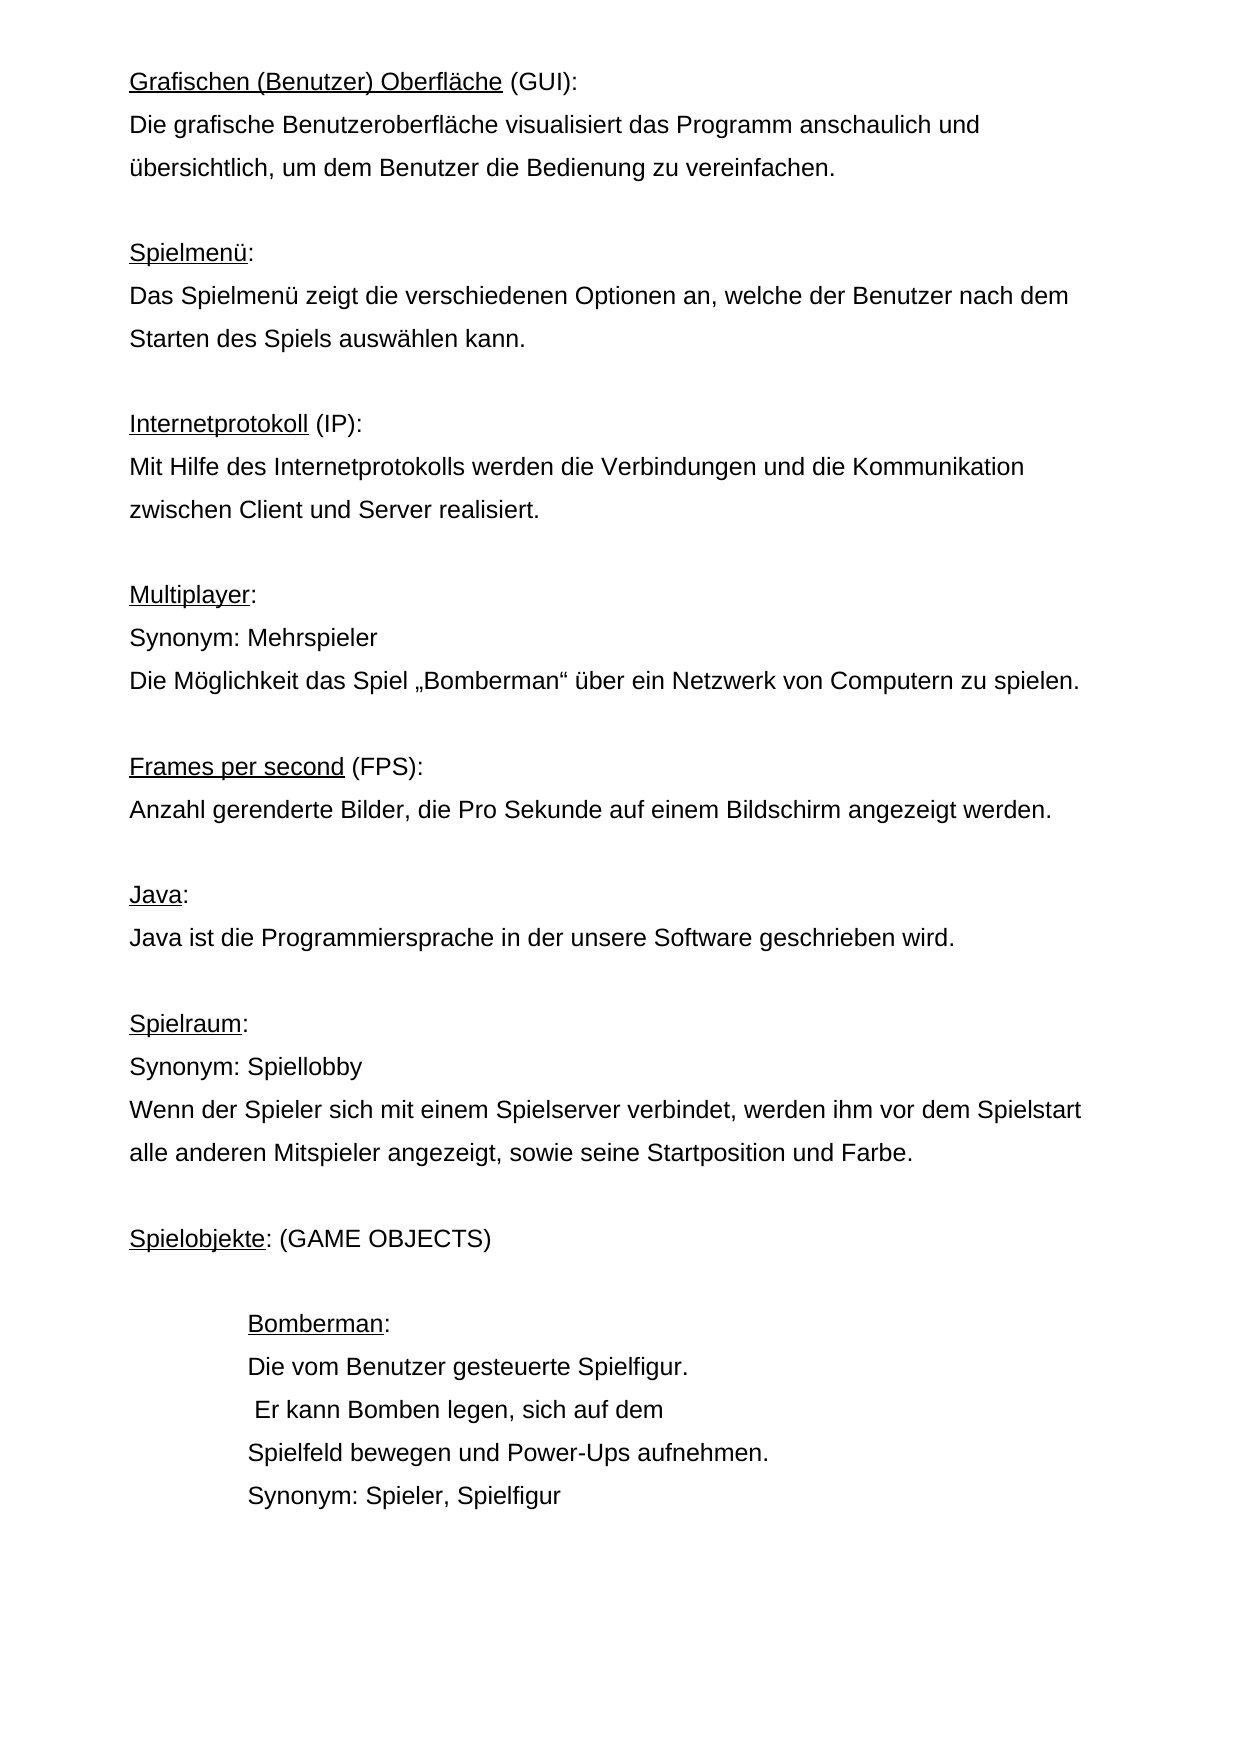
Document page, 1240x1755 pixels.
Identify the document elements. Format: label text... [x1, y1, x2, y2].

text Synonym: Spiellobby [129, 1052, 1089, 1081]
text Er kann Bomben legen, sich auf dem [129, 1395, 1089, 1424]
text Frames per second (FPS): Anzahl gerenderte Bilder, die Pro Sekunde auf einem Bildschirm angezeigt werden. [129, 751, 1089, 823]
text Bomberman: Die vom Benutzer gesteuerte Spielfigur. [129, 1309, 1089, 1381]
text Java: Java ist die Programmiersprache in der unsere Software geschrieben wird. [129, 880, 1089, 952]
text Multiplayer: [129, 580, 1089, 609]
text Internetprotokoll (IP): Mit Hilfe des Internetprotokolls werden die Verbindungen und die Kommunikation zwischen Client und Server realisiert. [129, 409, 1089, 566]
text Wenn der Spieler sich mit einem Spielserver verbindet, werden ihm vor dem Spielstart alle anderen Mitspieler angezeigt, sowie seine Startposition und Farbe. [129, 1095, 1089, 1167]
text Spielraum: [129, 1009, 1089, 1038]
text Die Möglichkeit das Spiel „Bomberman“ über ein Netzwerk von Computern zu spielen. [129, 666, 1089, 695]
text Grafischen (Benutzer) Oberfläche (GUI): Die grafische Benutzeroberfläche visualisiert das Programm anschaulich und übersichtlich, um dem Benutzer die Bedienung zu vereinfachen. [129, 66, 1089, 181]
text Synonym: Spieler, Spielfigur [129, 1481, 1089, 1510]
text Spielobjekte: (GAME OBJECTS) [129, 1223, 1089, 1252]
text Synonym: Mehrspieler [129, 623, 1089, 652]
text Spielfeld bewegen und Power-Ups aufnehmen. [129, 1438, 1089, 1467]
text Spielmenü: Das Spielmenü zeigt die verschiedenen Optionen an, welche der Benutzer nach dem Starten des Spiels auswählen kann. [129, 238, 1089, 353]
